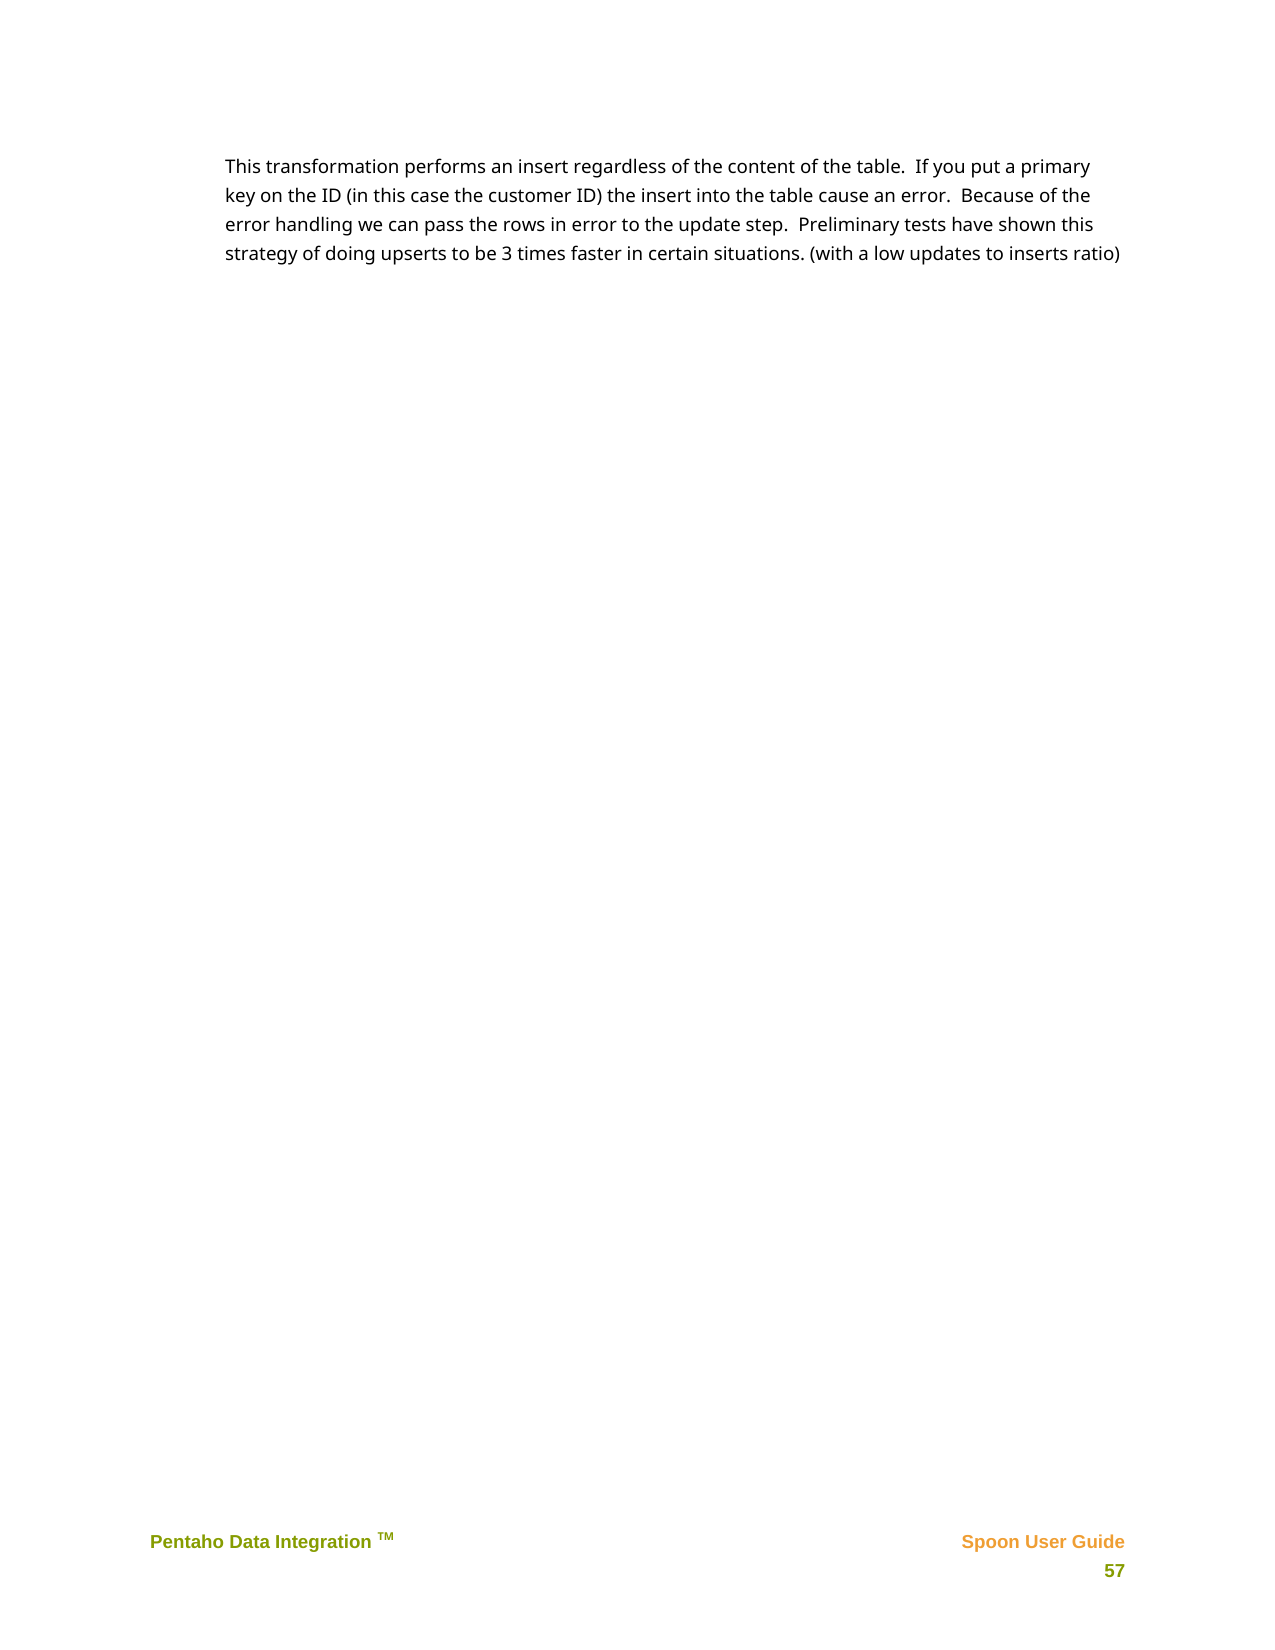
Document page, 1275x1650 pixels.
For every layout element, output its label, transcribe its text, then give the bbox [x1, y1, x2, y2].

text This transformation performs an insert regardless of the content of the table. If you put a primary key on the ID (in this case the customer ID) the insert into the table cause an error. Because of the error handling we can pass the rows in error to the update step. Preliminary tests have shown this strategy of doing upserts to be 3 times faster in certain situations. (with a low updates to inserts ratio) [225, 150, 1125, 267]
